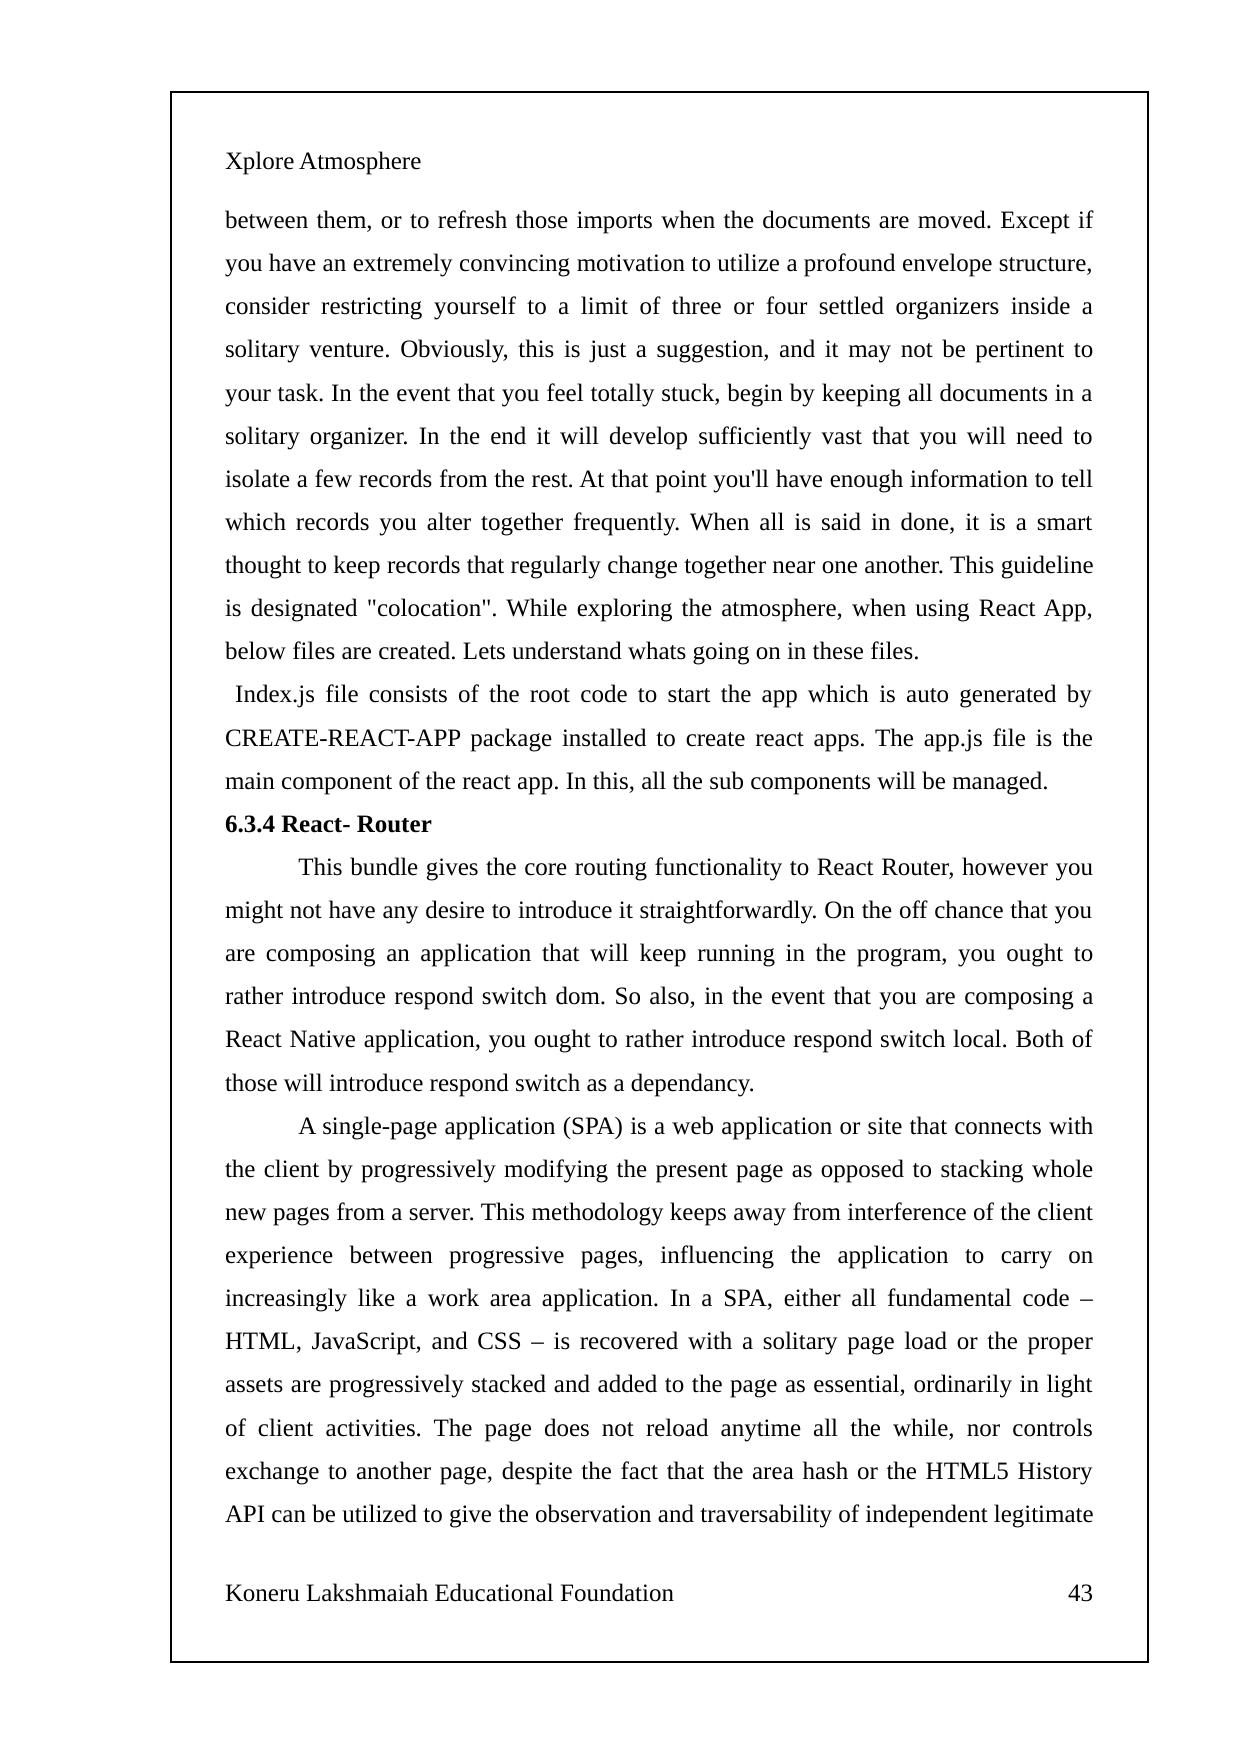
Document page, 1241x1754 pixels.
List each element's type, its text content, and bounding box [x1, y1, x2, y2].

text A single-page application (SPA) is a web application or site that connects with the client by progressively modifying the present page as opposed to stacking whole new pages from a server. This methodology keeps away from interference of the client experience between progressive pages, influencing the application to carry on increasingly like a work area application. In a SPA, either all fundamental code – HTML, JavaScript, and CSS – is recovered with a solitary page load or the proper assets are progressively stacked and added to the page as essential, ordinarily in light of client activities. The page does not reload anytime all the while, nor controls exchange to another page, despite the fact that the area hash or the HTML5 History API can be utilized to give the observation and traversability of independent legitimate [225, 1111, 1094, 1528]
text Index.js file consists of the root code to start the app which is auto generated by CREATE-REACT-APP package installed to create react apps. The app.js file is the main component of the react app. In this, all the sub components will be managed. [225, 679, 1094, 794]
text This bundle gives the core routing functionality to React Router, however you might not have any desire to introduce it straightforwardly. On the off chance that you are composing an application that will keep running in the program, you ought to rather introduce respond switch dom. So also, in the event that you are composing a React Native application, you ought to rather introduce respond switch local. Both of those will introduce respond switch as a dependancy. [225, 852, 1094, 1096]
text 6.3.4 React- Router [225, 809, 1094, 838]
text between them, or to refresh those imports when the documents are moved. Except if you have an extremely convincing motivation to utilize a profound envelope structure, consider restricting yourself to a limit of three or four settled organizers inside a solitary venture. Obviously, this is just a suggestion, and it may not be pertinent to your task. In the event that you feel totally stuck, begin by keeping all documents in a solitary organizer. In the end it will develop sufficiently vast that you will need to isolate a few records from the rest. At that point you'll have enough information to tell which records you alter together frequently. When all is said in done, it is a smart thought to keep records that regularly change together near one another. This guideline is designated "colocation". While exploring the atmosphere, when using React App, below files are created. Lets understand whats going on in these files. [225, 205, 1094, 665]
